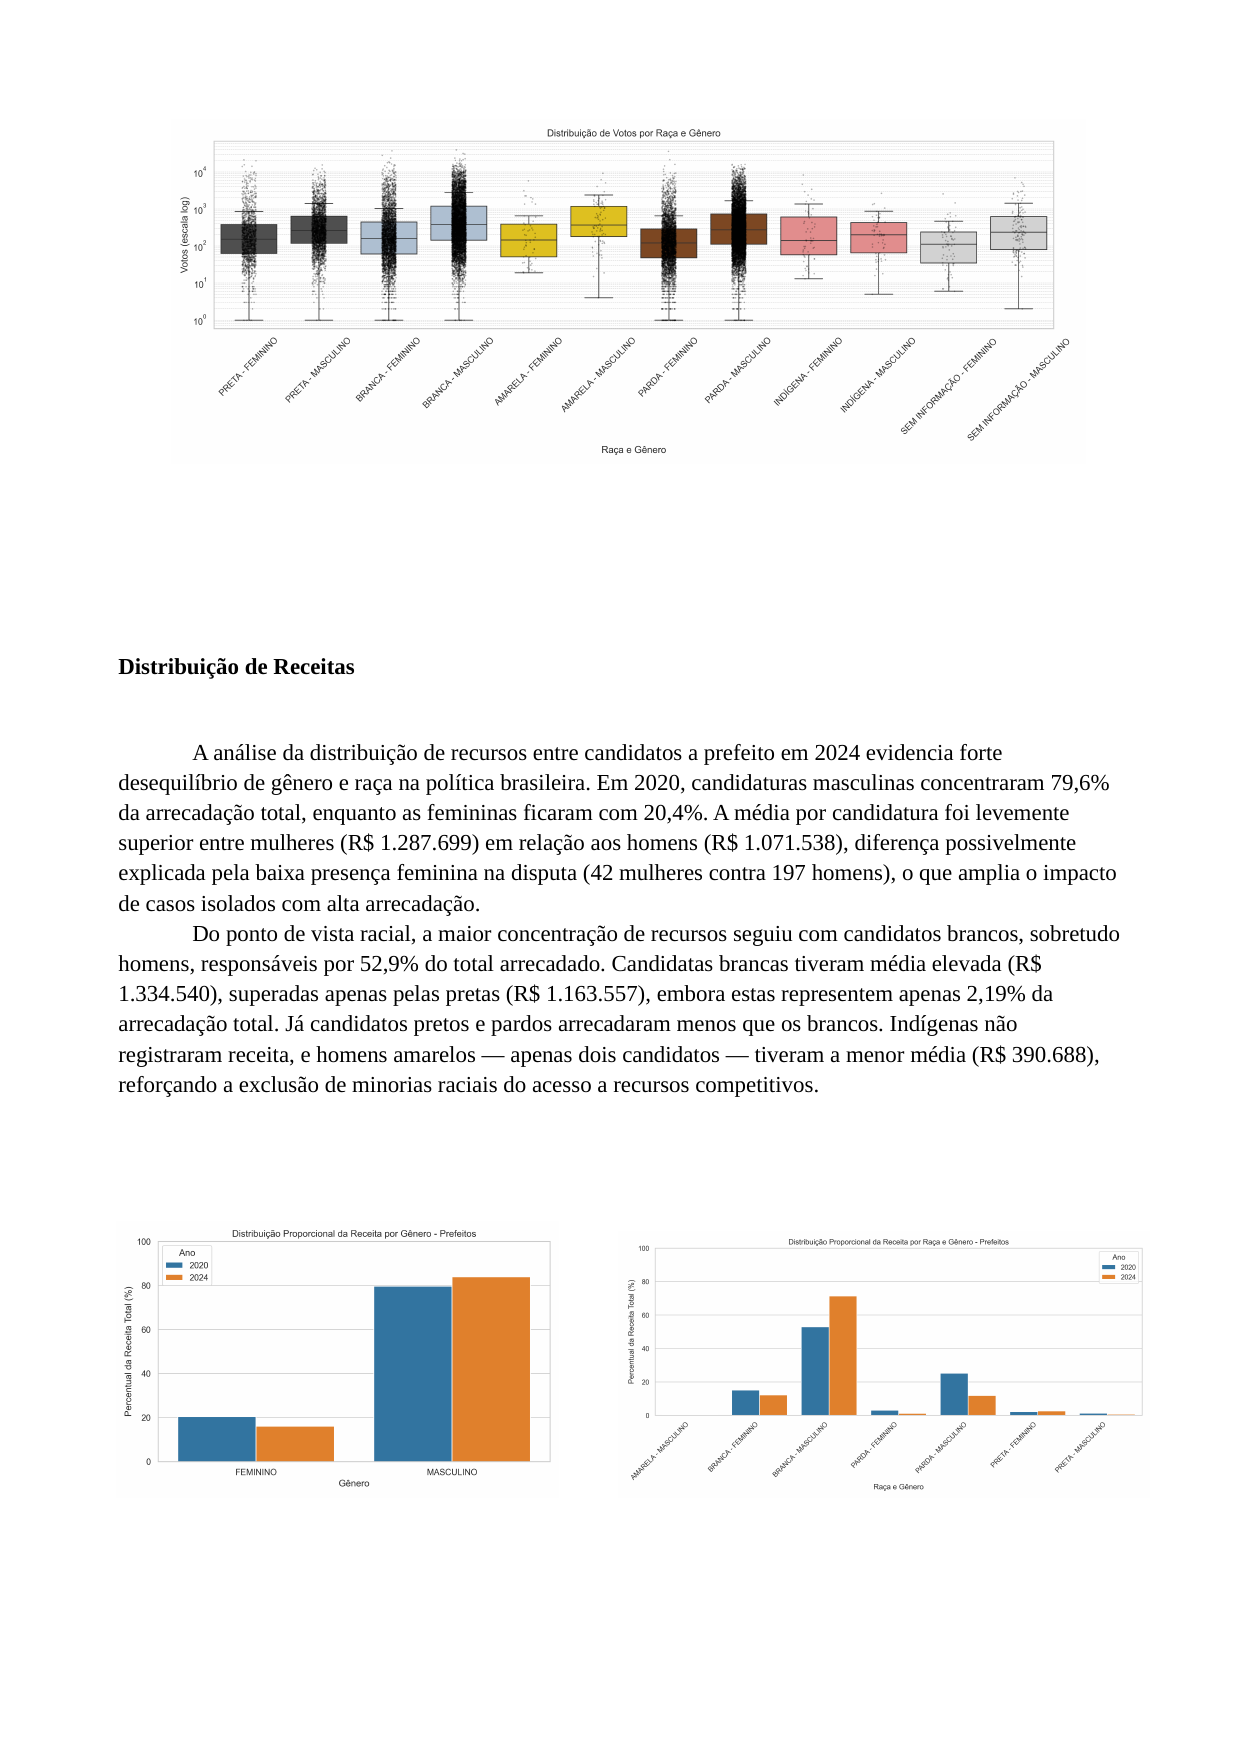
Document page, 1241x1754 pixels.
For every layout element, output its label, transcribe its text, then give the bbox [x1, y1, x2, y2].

picture [170, 119, 1087, 464]
picture [617, 1231, 1150, 1498]
picture [116, 1221, 559, 1498]
text A análise da distribuição de recursos entre candidatos a prefeito em 2024 evidencia forte desequilíbrio de gênero e raça na política brasileira. Em 2020, candidaturas masculinas concentraram 79,6% da arrecadação total, enquanto as femininas ficaram com 20,4%. A média por candidatura foi levemente superior entre mulheres (R$ 1.287.699) em relação aos homens (R$ 1.071.538), diferença possivelmente explicada pela baixa presença feminina na disputa (42 mulheres contra 197 homens), o que amplia o impacto de casos isolados com alta arrecadação. Do ponto de vista racial, a maior concentração de recursos seguiu com candidatos brancos, sobretudo homens, responsáveis por 52,9% do total arrecadado. Candidatas brancas tiveram média elevada (R$ 1.334.540), superadas apenas pelas pretas (R$ 1.163.557), embora estas representem apenas 2,19% da arrecadação total. Já candidatos pretos e pardos arrecadaram menos que os brancos. Indígenas não registraram receita, e homens amarelos — apenas dois candidatos — tiveram a menor média (R$ 390.688), reforçando a exclusão de minorias raciais do acesso a recursos competitivos. [118, 738, 1122, 1097]
text Distribuição de Receitas [118, 653, 1122, 679]
